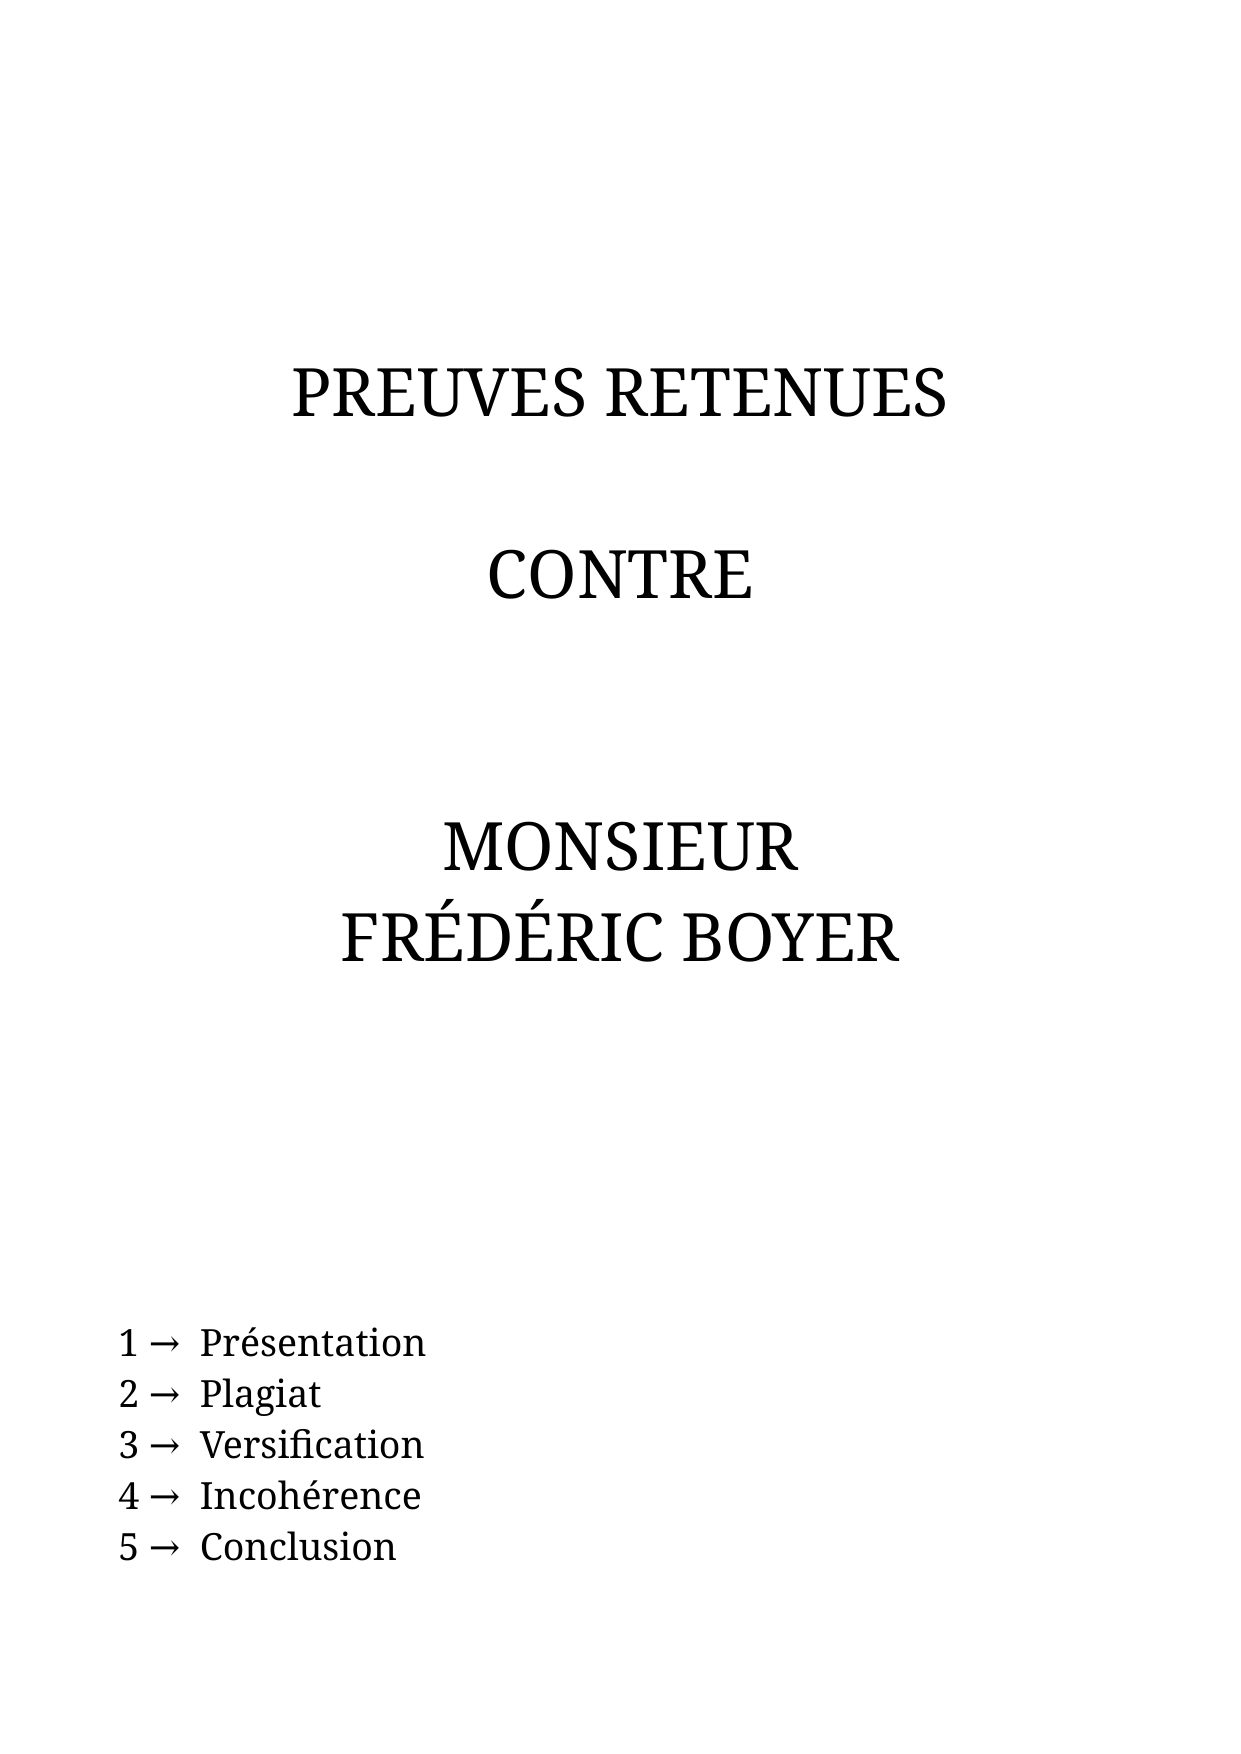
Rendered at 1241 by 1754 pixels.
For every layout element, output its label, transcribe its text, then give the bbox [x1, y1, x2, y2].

text 4 → Incohérence [118, 1469, 1122, 1520]
text 3 → Versification [118, 1418, 1122, 1469]
text 5 → Conclusion [118, 1520, 1122, 1571]
text 1 → Présentation [118, 1316, 1122, 1367]
text FRÉDÉRIC BOYER [118, 890, 1122, 981]
text 2 → Plagiat [118, 1367, 1122, 1418]
text PREUVES RETENUES [118, 345, 1122, 436]
text MONSIEUR [118, 799, 1122, 890]
text CONTRE [118, 527, 1122, 618]
